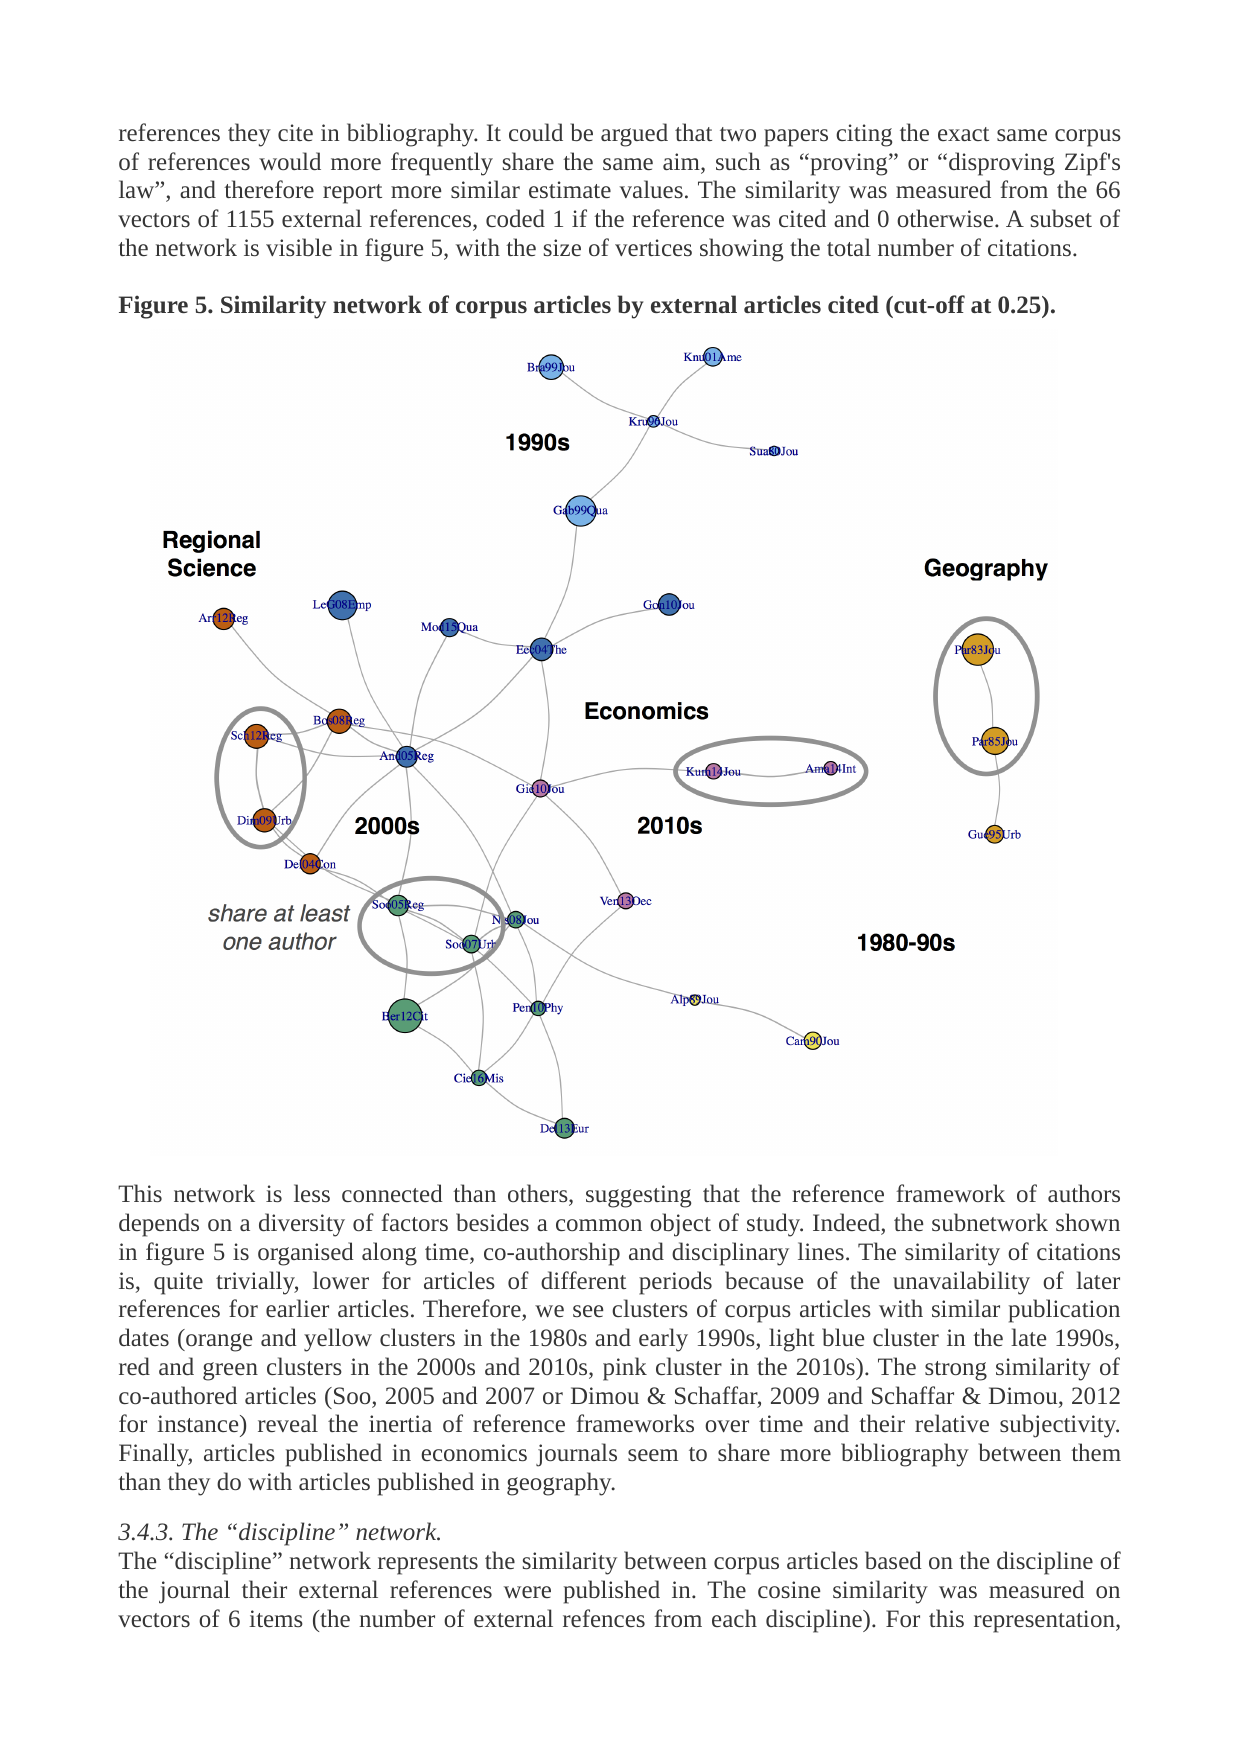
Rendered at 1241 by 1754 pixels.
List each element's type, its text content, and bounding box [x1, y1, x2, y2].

text Figure 5. Similarity network of corpus articles by external articles cited (cut-off at 0.25). [118, 291, 1122, 319]
text references they cite in bibliography. It could be argued that two papers citing the exact same corpus of references would more frequently share the same aim, such as “proving” or “disproving Zipf's law”, and therefore report more similar estimate values. The similarity was measured from the 66 vectors of 1155 external references, coded 1 if the reference was cited and 0 otherwise. A subset of the network is visible in figure 5, with the size of vertices showing the total number of citations. [118, 118, 1122, 262]
picture [150, 329, 1059, 1156]
text This network is less connected than others, suggesting that the reference framework of authors depends on a diversity of factors besides a common object of study. Indeed, the subnetwork shown in figure 5 is organised along time, co-authorship and disciplinary lines. The similarity of citations is, quite trivially, lower for articles of different periods because of the unavailability of later references for earlier articles. Therefore, we see clusters of corpus articles with similar publication dates (orange and yellow clusters in the 1980s and early 1990s, light blue cluster in the late 1990s, red and green clusters in the 2000s and 2010s, pink cluster in the 2010s). The strong similarity of co-authored articles (Soo, 2005 and 2007 or Dimou & Schaffar, 2009 and Schaffar & Dimou, 2012 for instance) reveal the inertia of reference frameworks over time and their relative subjectivity. Finally, articles published in economics journals seem to share more bibliography between them than they do with articles published in geography. [118, 1179, 1122, 1496]
text The “discipline” network represents the similarity between corpus articles based on the discipline of the journal their external references were published in. The cosine similarity was measured on vectors of 6 items (the number of external refences from each discipline). For this representation, [118, 1546, 1122, 1632]
text 3.4.3. The “discipline” network. [118, 1517, 1122, 1546]
